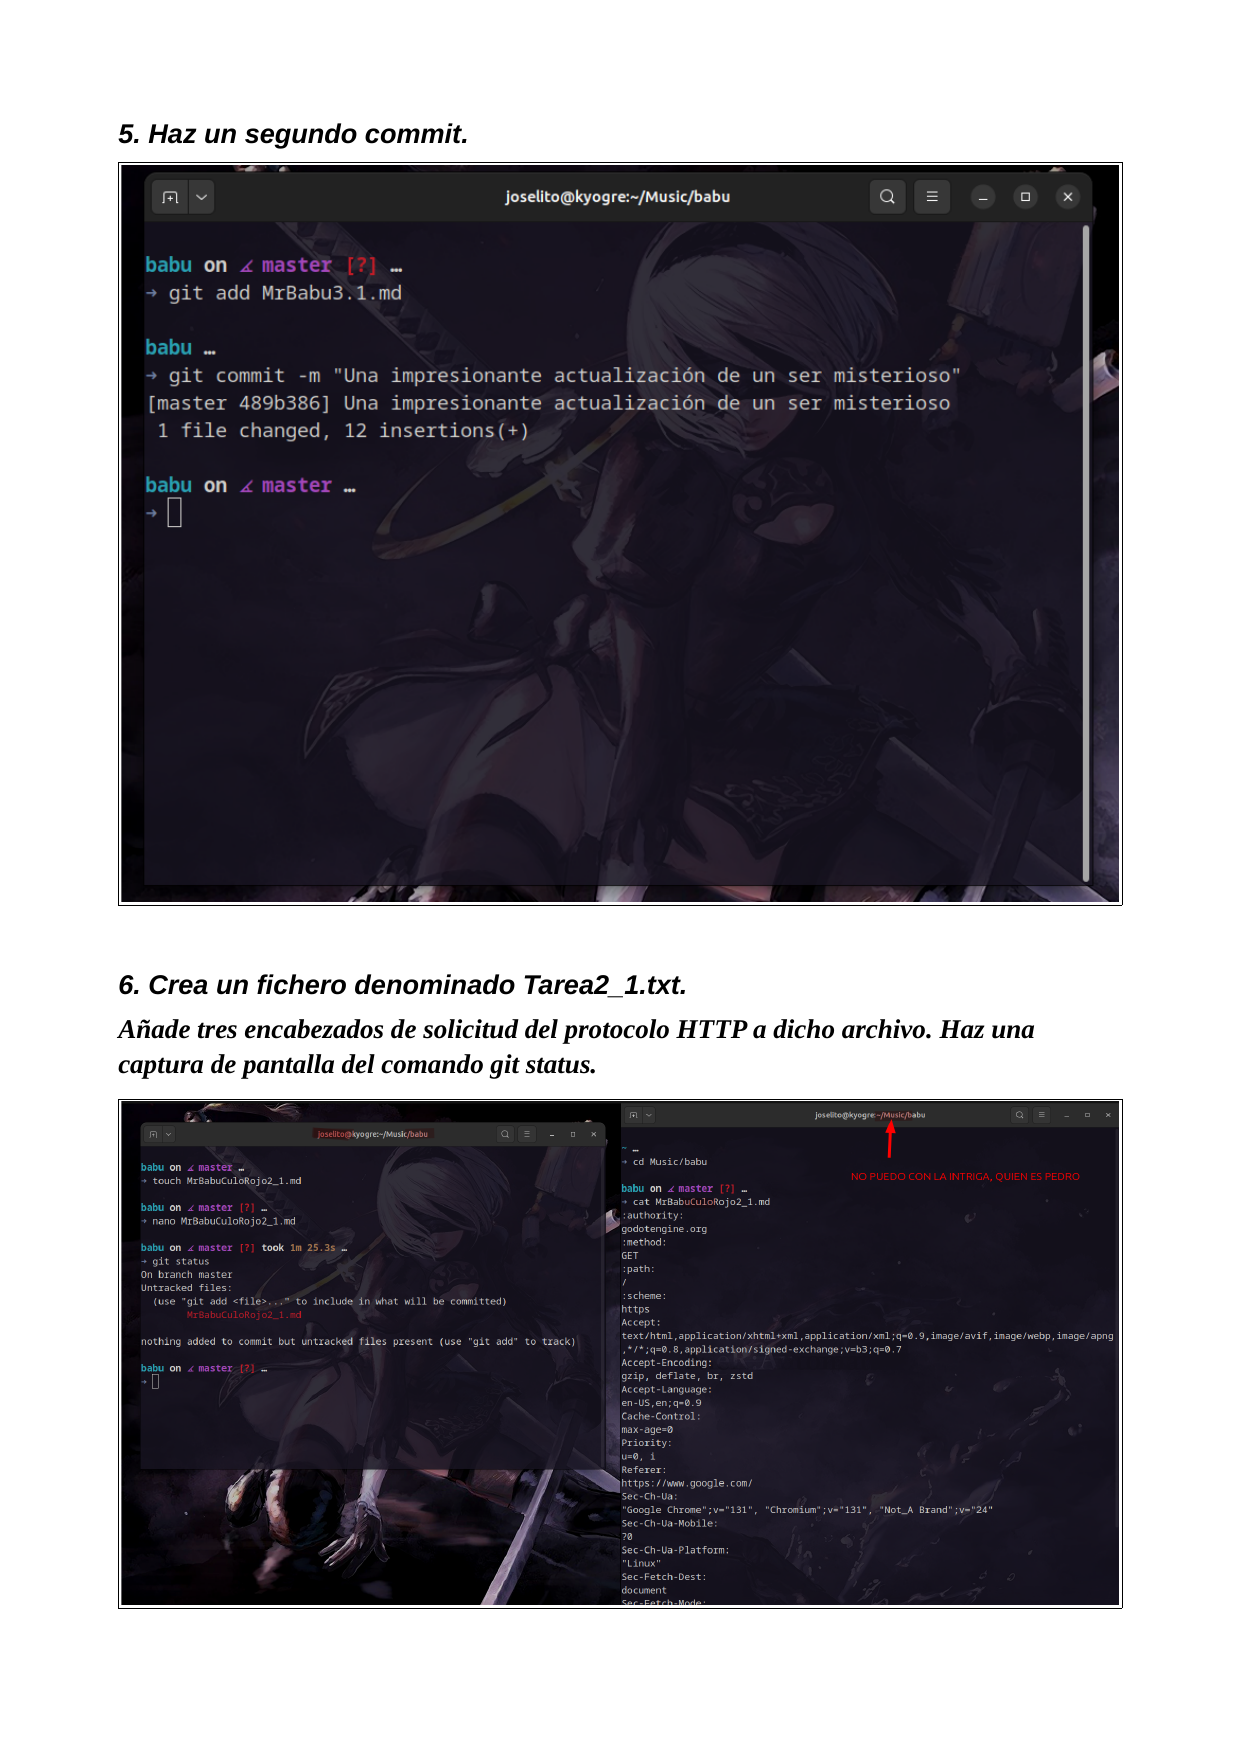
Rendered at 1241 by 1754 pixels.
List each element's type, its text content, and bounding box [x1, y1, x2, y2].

subtitle 5. Haz un segundo commit. [118, 118, 1122, 149]
picture [121, 1101, 1119, 1605]
picture [121, 165, 1119, 902]
text Añade tres encabezados de solicitud del protocolo HTTP a dicho archivo. Haz una captura de pantalla del comando git status. [118, 1013, 1122, 1080]
subtitle 6. Crea un fichero denominado Tarea2_1.txt. [118, 969, 1122, 1000]
